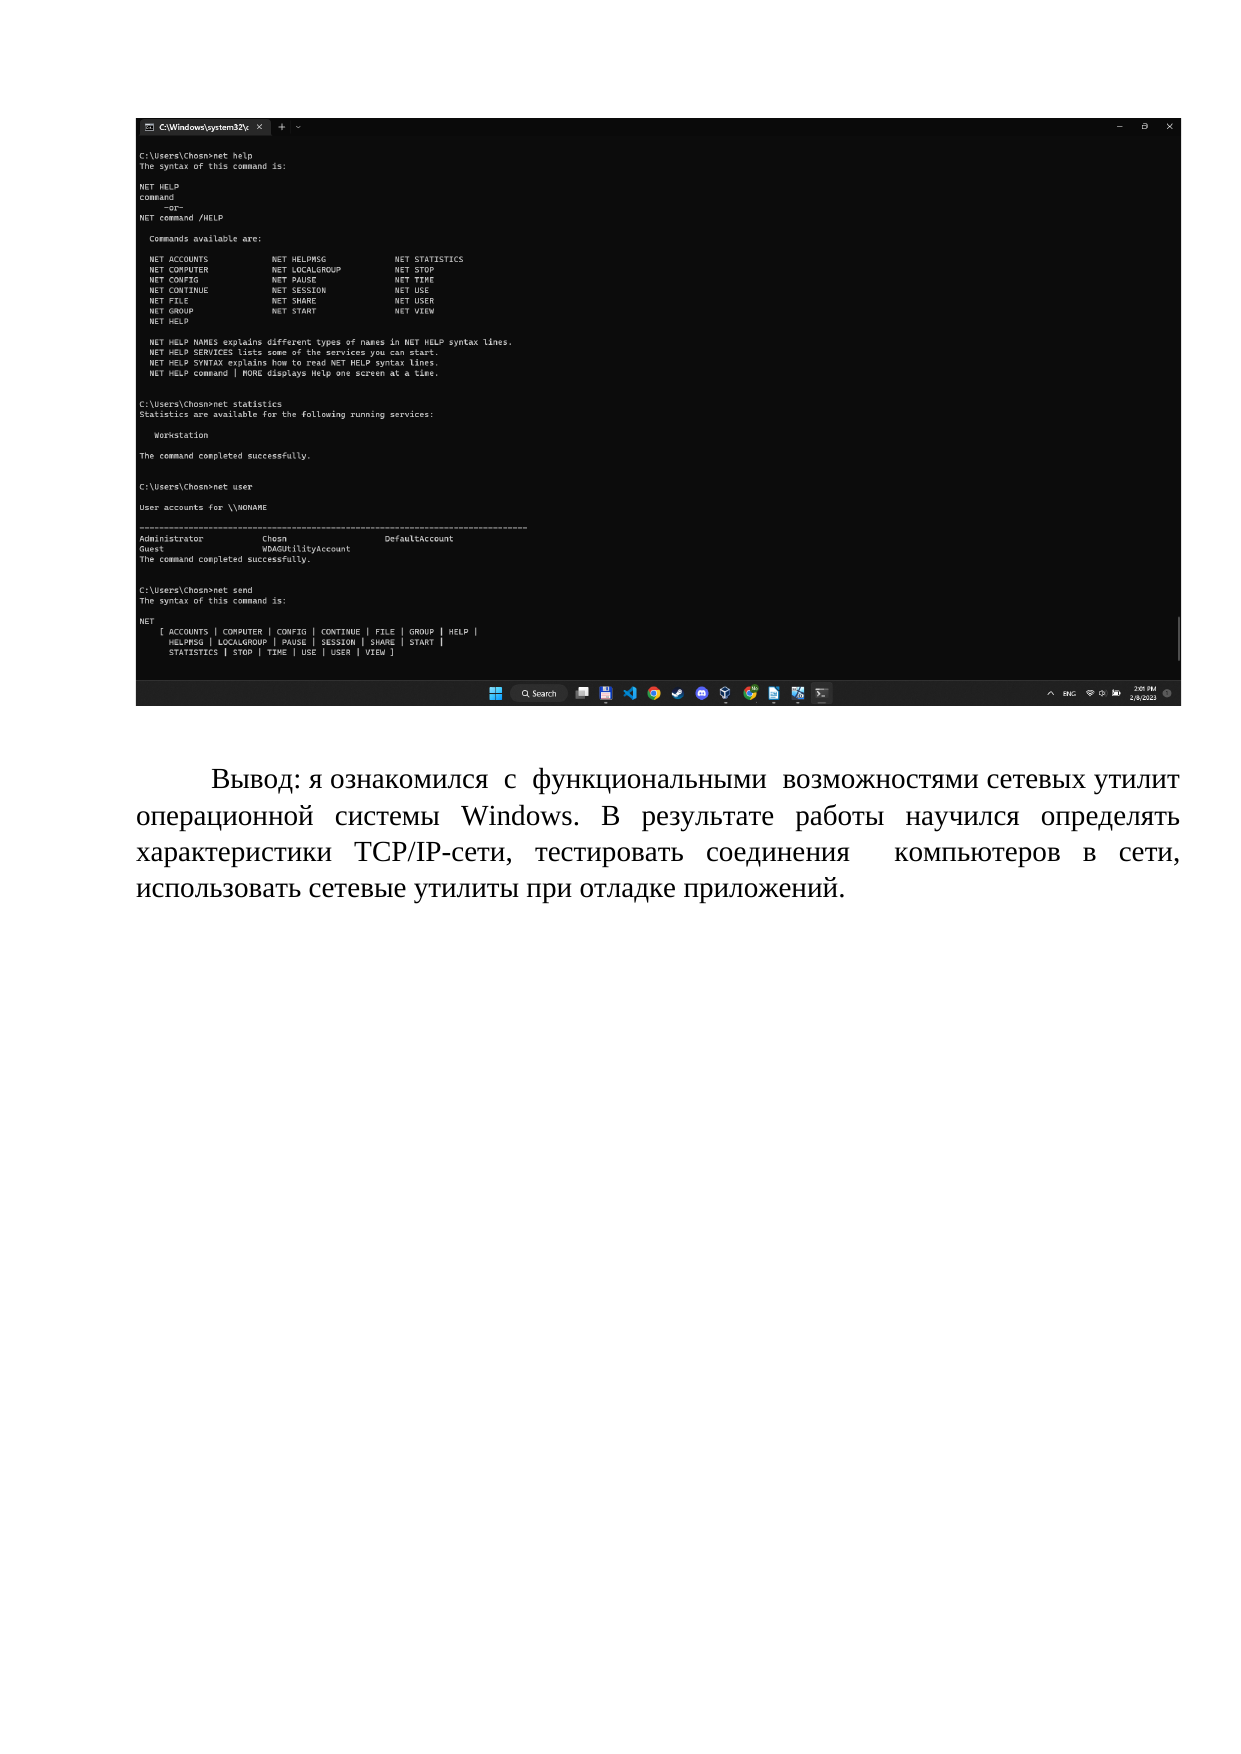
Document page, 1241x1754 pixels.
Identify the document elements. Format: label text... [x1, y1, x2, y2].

picture [135, 118, 1182, 706]
text Вывод: я ознакомился с функциональными возможностями сетевых утилит операционной системы Windows. В результате работы научился определять характеристики TCP/IP-сети, тестировать соединения компьютеров в сети, использовать сетевые утилиты при отладке приложений. [136, 761, 1181, 903]
